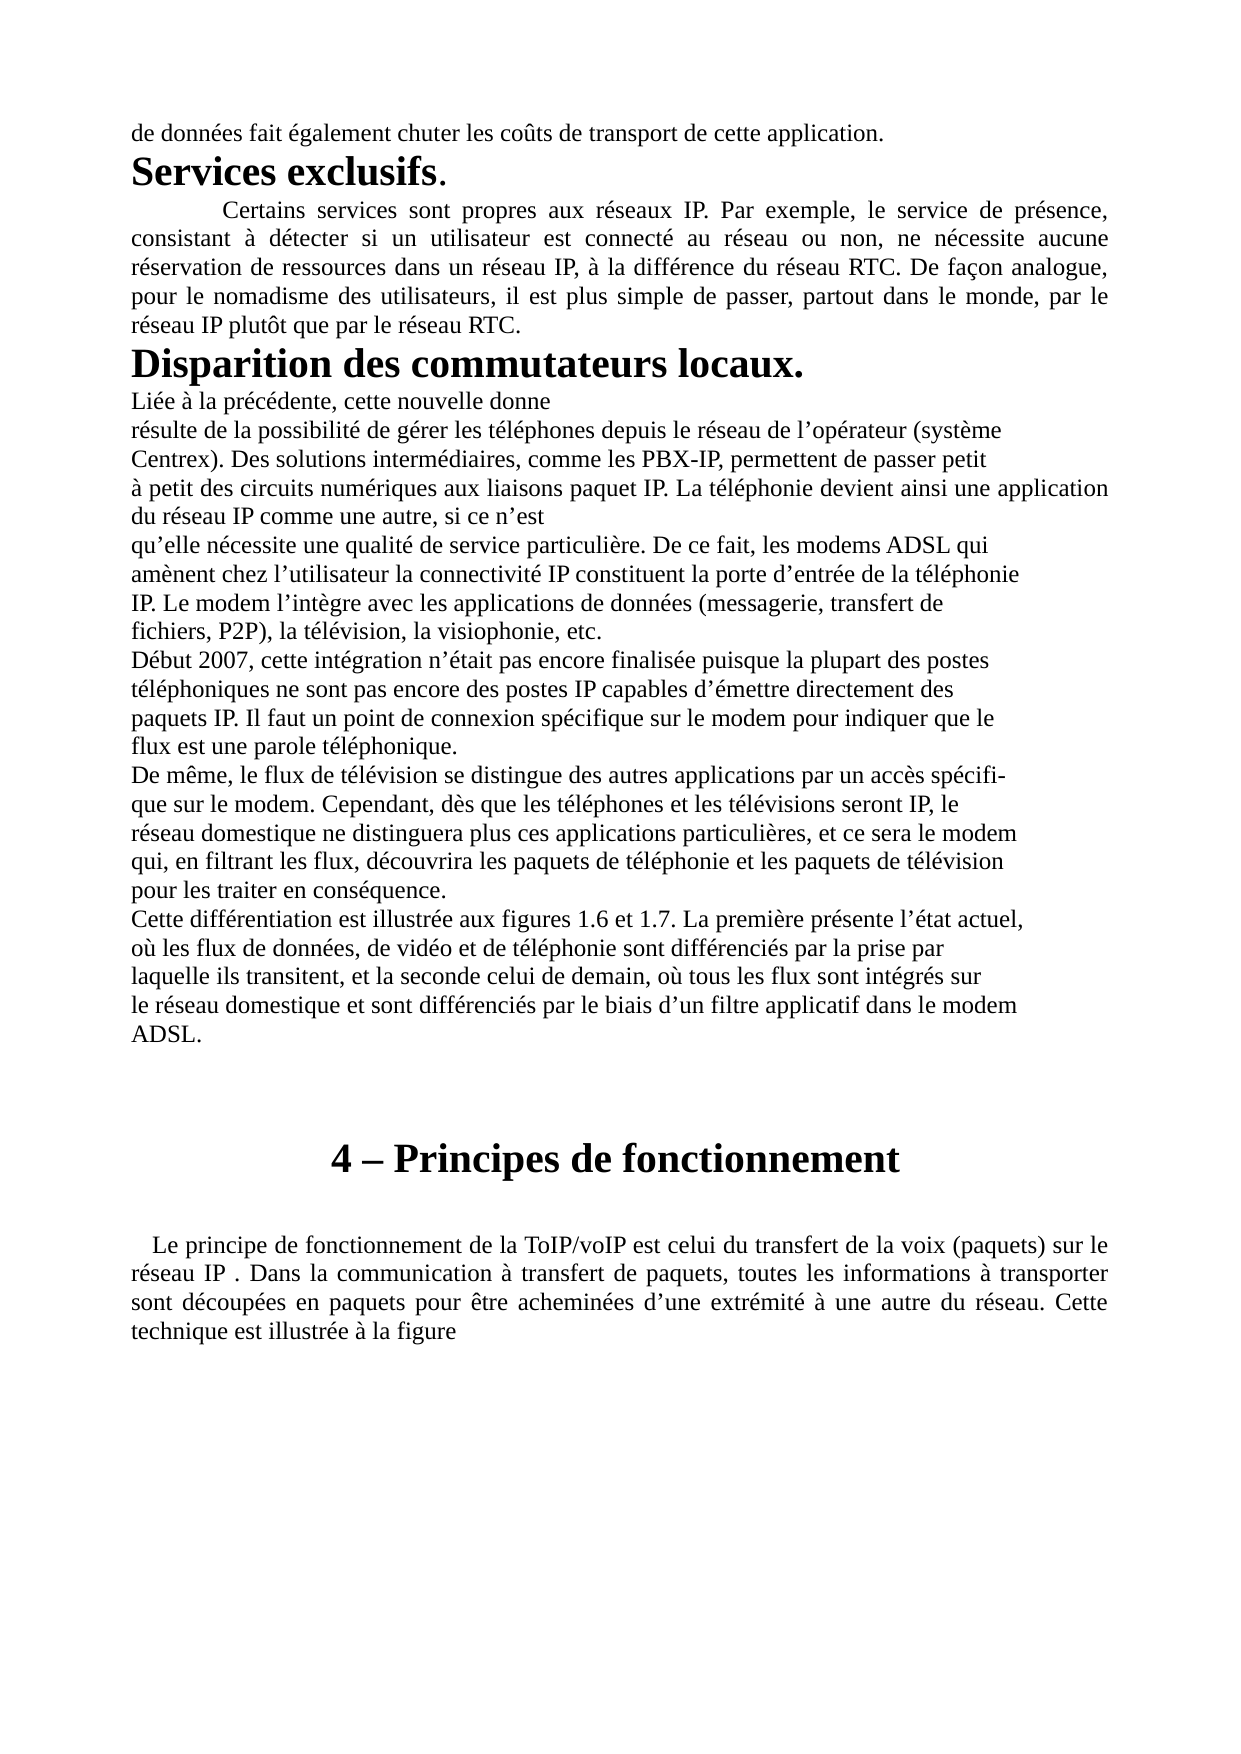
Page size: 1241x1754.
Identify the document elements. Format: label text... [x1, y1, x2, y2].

text que sur le modem. Cependant, dès que les téléphones et les télévisions seront IP, le [131, 789, 1109, 818]
text Services exclusifs. [131, 147, 1109, 195]
text pour les traiter en conséquence. [131, 875, 1109, 904]
text flux est une parole téléphonique. [131, 731, 1109, 760]
text Début 2007, cette intégration n’était pas encore finalisée puisque la plupart des postes [131, 645, 1109, 674]
text Certains services sont propres aux réseaux IP. Par exemple, le service de présence, consistant à détecter si un utilisateur est connecté au réseau ou non, ne nécessite aucune réservation de ressources dans un réseau IP, à la différence du réseau RTC. De façon analogue, pour le nomadisme des utilisateurs, il est plus simple de passer, partout dans le monde, par le réseau IP plutôt que par le réseau RTC. [131, 195, 1109, 338]
text Centrex). Des solutions intermédiaires, comme les PBX-IP, permettent de passer petit [131, 444, 1109, 473]
text Le principe de fonctionnement de la ToIP/voIP est celui du transfert de la voix (paquets) sur le réseau IP . Dans la communication à transfert de paquets, toutes les informations à transporter sont découpées en paquets pour être acheminées d’une extrémité à une autre du réseau. Cette technique est illustrée à la figure [131, 1230, 1109, 1345]
text qui, en filtrant les flux, découvrira les paquets de téléphonie et les paquets de télévision [131, 846, 1109, 875]
text qu’elle nécessite une qualité de service particulière. De ce fait, les modems ADSL qui [131, 530, 1109, 559]
text réseau domestique ne distinguera plus ces applications particulières, et ce sera le modem [131, 818, 1109, 846]
text résulte de la possibilité de gérer les téléphones depuis le réseau de l’opérateur (système [131, 415, 1109, 444]
text laquelle ils transitent, et la seconde celui de demain, où tous les flux sont intégrés sur [131, 961, 1109, 990]
text où les flux de données, de vidéo et de téléphonie sont différenciés par la prise par [131, 933, 1109, 961]
text paquets IP. Il faut un point de connexion spécifique sur le modem pour indiquer que le [131, 703, 1109, 731]
text Cette différentiation est illustrée aux figures 1.6 et 1.7. La première présente l’état actuel, [131, 904, 1109, 933]
text IP. Le modem l’intègre avec les applications de données (messagerie, transfert de [131, 588, 1109, 616]
text De même, le flux de télévision se distingue des autres applications par un accès spécifi- [131, 760, 1109, 789]
text fichiers, P2P), la télévision, la visiophonie, etc. [131, 616, 1109, 645]
text Disparition des commutateurs locaux. [131, 338, 1109, 386]
text ADSL. [131, 1019, 1109, 1048]
text le réseau domestique et sont différenciés par le biais d’un filtre applicatif dans le modem [131, 990, 1109, 1019]
text 4 – Principes de fonctionnement [131, 1134, 1109, 1182]
text à petit des circuits numériques aux liaisons paquet IP. La téléphonie devient ainsi une application du réseau IP comme une autre, si ce n’est [131, 473, 1109, 530]
text de données fait également chuter les coûts de transport de cette application. [131, 118, 1109, 147]
text amènent chez l’utilisateur la connectivité IP constituent la porte d’entrée de la téléphonie [131, 559, 1109, 588]
text Liée à la précédente, cette nouvelle donne [131, 386, 1109, 415]
text téléphoniques ne sont pas encore des postes IP capables d’émettre directement des [131, 674, 1109, 703]
